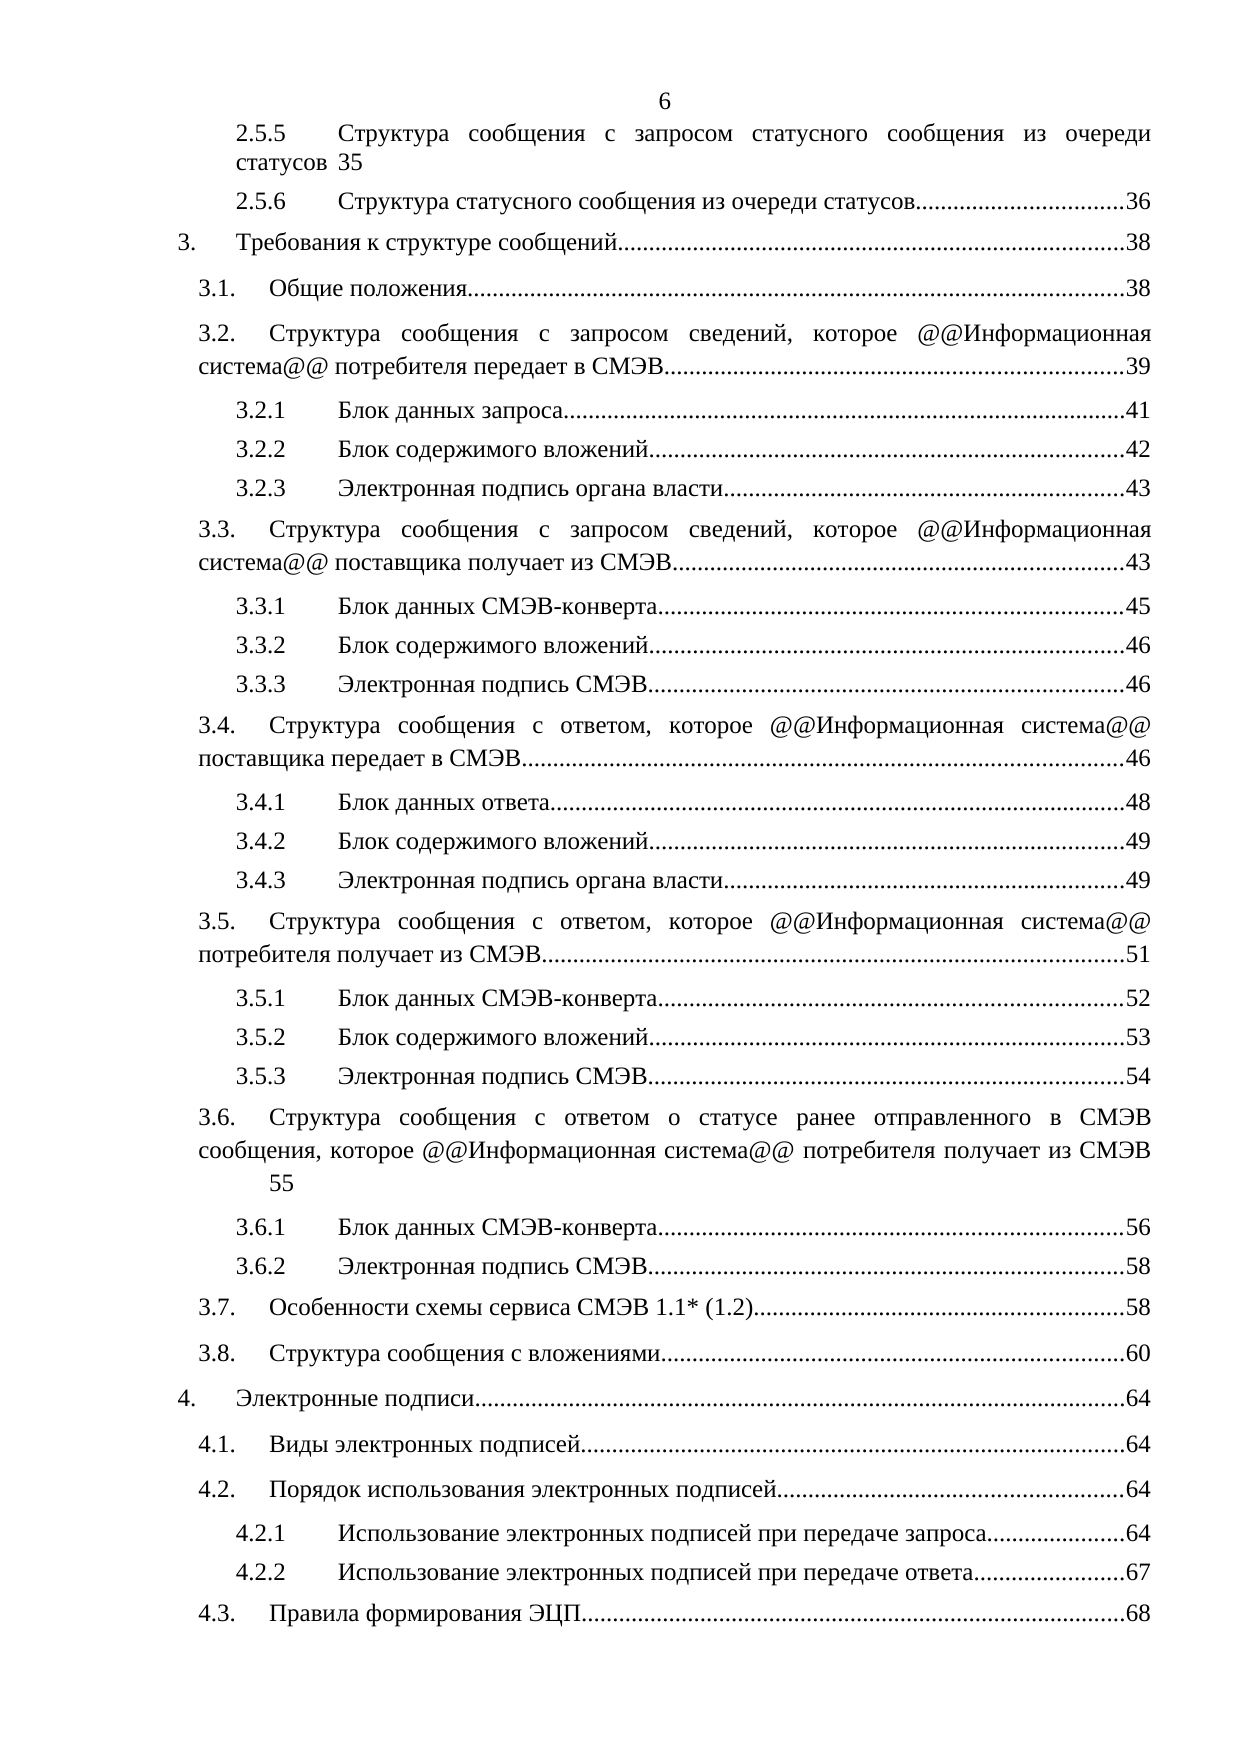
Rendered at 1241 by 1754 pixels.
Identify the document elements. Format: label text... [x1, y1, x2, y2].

text 3.6. Структура сообщения с ответом о статусе ранее отправленного в СМЭВ сообщения, которое @@Информационная система@@ потребителя получает из СМЭВ 55 [198, 1102, 1152, 1197]
text 3.8. Структура сообщения с вложениями 60 [198, 1338, 1152, 1367]
text 3.4.1 Блок данных ответа 48 [236, 787, 1152, 816]
text 3.2.1 Блок данных запроса 41 [236, 395, 1152, 423]
text 3.2.2 Блок содержимого вложений 42 [236, 434, 1152, 463]
text 3.7. Особенности схемы сервиса СМЭВ 1.1* (1.2) 58 [198, 1292, 1152, 1321]
text 3.3.2 Блок содержимого вложений 46 [236, 630, 1152, 659]
text 3.5.2 Блок содержимого вложений 53 [236, 1022, 1152, 1051]
text 3.5. Структура сообщения с ответом, которое @@Информационная система@@ потребителя получает из СМЭВ 51 [198, 906, 1152, 968]
text 3.6.2 Электронная подпись СМЭВ 58 [236, 1251, 1152, 1280]
text 3.5.1 Блок данных СМЭВ-конверта 52 [236, 983, 1152, 1012]
text 3.2. Структура сообщения с запросом сведений, которое @@Информационная система@@ потребителя передает в СМЭВ 39 [198, 318, 1152, 380]
text 3.3. Структура сообщения с запросом сведений, которое @@Информационная система@@ поставщика получает из СМЭВ 43 [198, 514, 1152, 576]
text 2.5.5 Структура сообщения с запросом статусного сообщения из очереди статусов 35 [236, 118, 1152, 176]
text 4.2.2 Использование электронных подписей при передаче ответа 67 [236, 1557, 1152, 1586]
text 2.5.6 Структура статусного сообщения из очереди статусов 36 [236, 186, 1152, 215]
text 4.2.1 Использование электронных подписей при передаче запроса 64 [236, 1518, 1152, 1547]
text 4.1. Виды электронных подписей 64 [198, 1429, 1152, 1458]
text 3.4.2 Блок содержимого вложений 49 [236, 826, 1152, 855]
text 4. Электронные подписи 64 [177, 1383, 1152, 1412]
text 4.3. Правила формирования ЭЦП 68 [198, 1598, 1152, 1627]
text 3.4.3 Электронная подпись органа власти 49 [236, 865, 1152, 894]
text 3.3.3 Электронная подпись СМЭВ 46 [236, 669, 1152, 698]
text 3.2.3 Электронная подпись органа власти 43 [236, 473, 1152, 502]
text 3.1. Общие положения 38 [198, 273, 1152, 302]
text 4.2. Порядок использования электронных подписей 64 [198, 1474, 1152, 1503]
text 3.6.1 Блок данных СМЭВ-конверта 56 [236, 1212, 1152, 1241]
text 3.3.1 Блок данных СМЭВ-конверта 45 [236, 591, 1152, 619]
text 3.5.3 Электронная подпись СМЭВ 54 [236, 1061, 1152, 1090]
text 3. Требования к структуре сообщений 38 [177, 227, 1152, 256]
text 3.4. Структура сообщения с ответом, которое @@Информационная система@@ поставщика передает в СМЭВ 46 [198, 710, 1152, 772]
